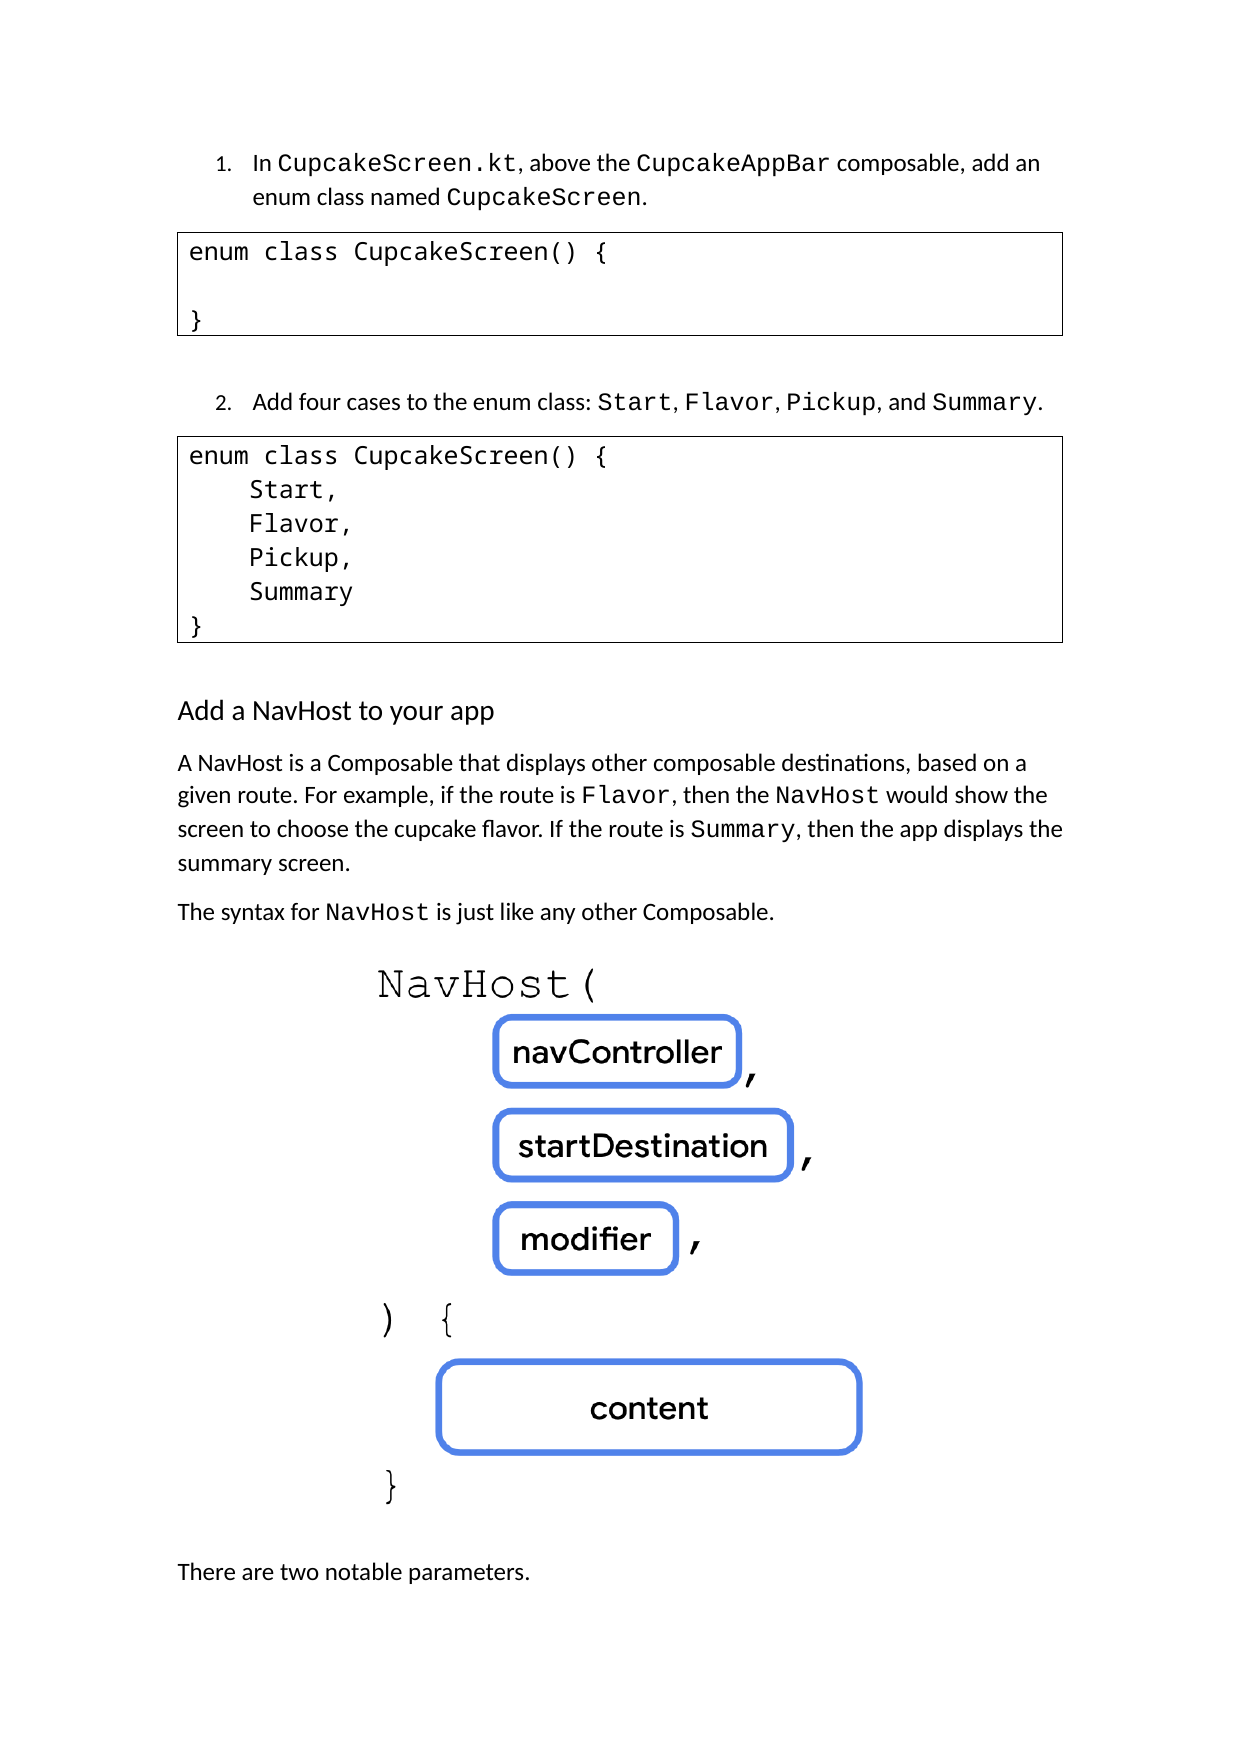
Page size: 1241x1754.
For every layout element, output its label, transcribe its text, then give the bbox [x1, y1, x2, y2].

text There are two notable parameters. [177, 1556, 1063, 1586]
text A NavHost is a Composable that displays other composable destinations, based on a given route. For example, if the route is Flavor, then the NavHost would show the screen to choose the cupcake flavor. If the route is Summary, then the app displays the summary screen. [177, 747, 1063, 877]
text The syntax for NavHost is just like any other Composable. [177, 896, 1063, 928]
list In CupcakeScreen.kt, above the CupcakeAppBar composable, add an enum class named CupcakeScreen. [215, 148, 1063, 213]
text Add a NavHost to your app [177, 692, 1063, 728]
table_header enum class CupcakeScreen() { } [178, 233, 1062, 335]
list Add four cases to the enum class: Start, Flavor, Pickup, and Summary. [215, 386, 1063, 417]
table_header enum class CupcakeScreen() { Start, Flavor, Pickup, Summary } [178, 437, 1062, 642]
